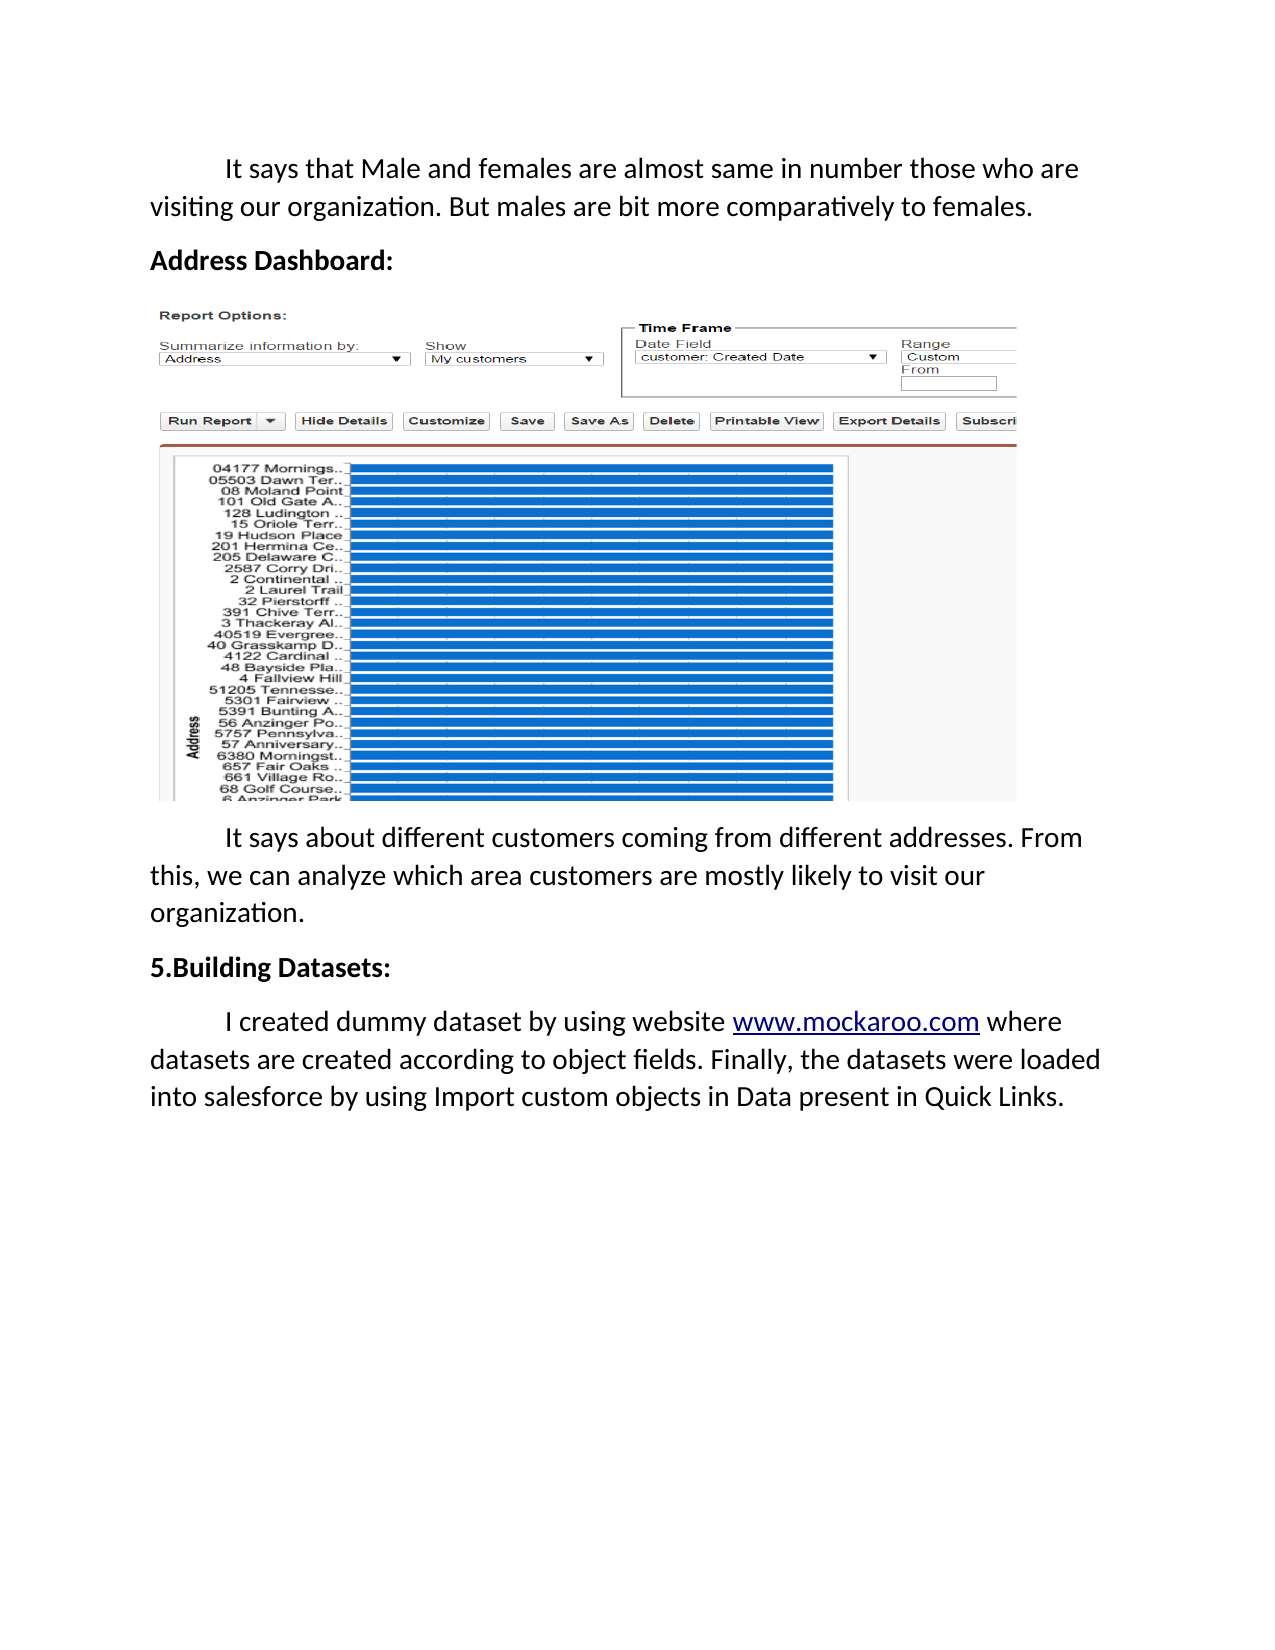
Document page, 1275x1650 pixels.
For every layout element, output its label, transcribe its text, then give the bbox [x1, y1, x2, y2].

text It says that Male and females are almost same in number those who are visiting our organization. But males are bit more comparatively to females. [150, 150, 1125, 223]
text Address Dashboard: [150, 242, 1125, 278]
text It says about different customers coming from different addresses. From this, we can analyze which area customers are mostly likely to visit our organization. [150, 819, 1125, 930]
text 5.Building Datasets: [150, 949, 1125, 984]
text I created dummy dataset by using website www.mockaroo.com where datasets are created according to object fields. Finally, the datasets were loaded into salesforce by using Import custom objects in Data present in Quick Links. [150, 1003, 1125, 1114]
